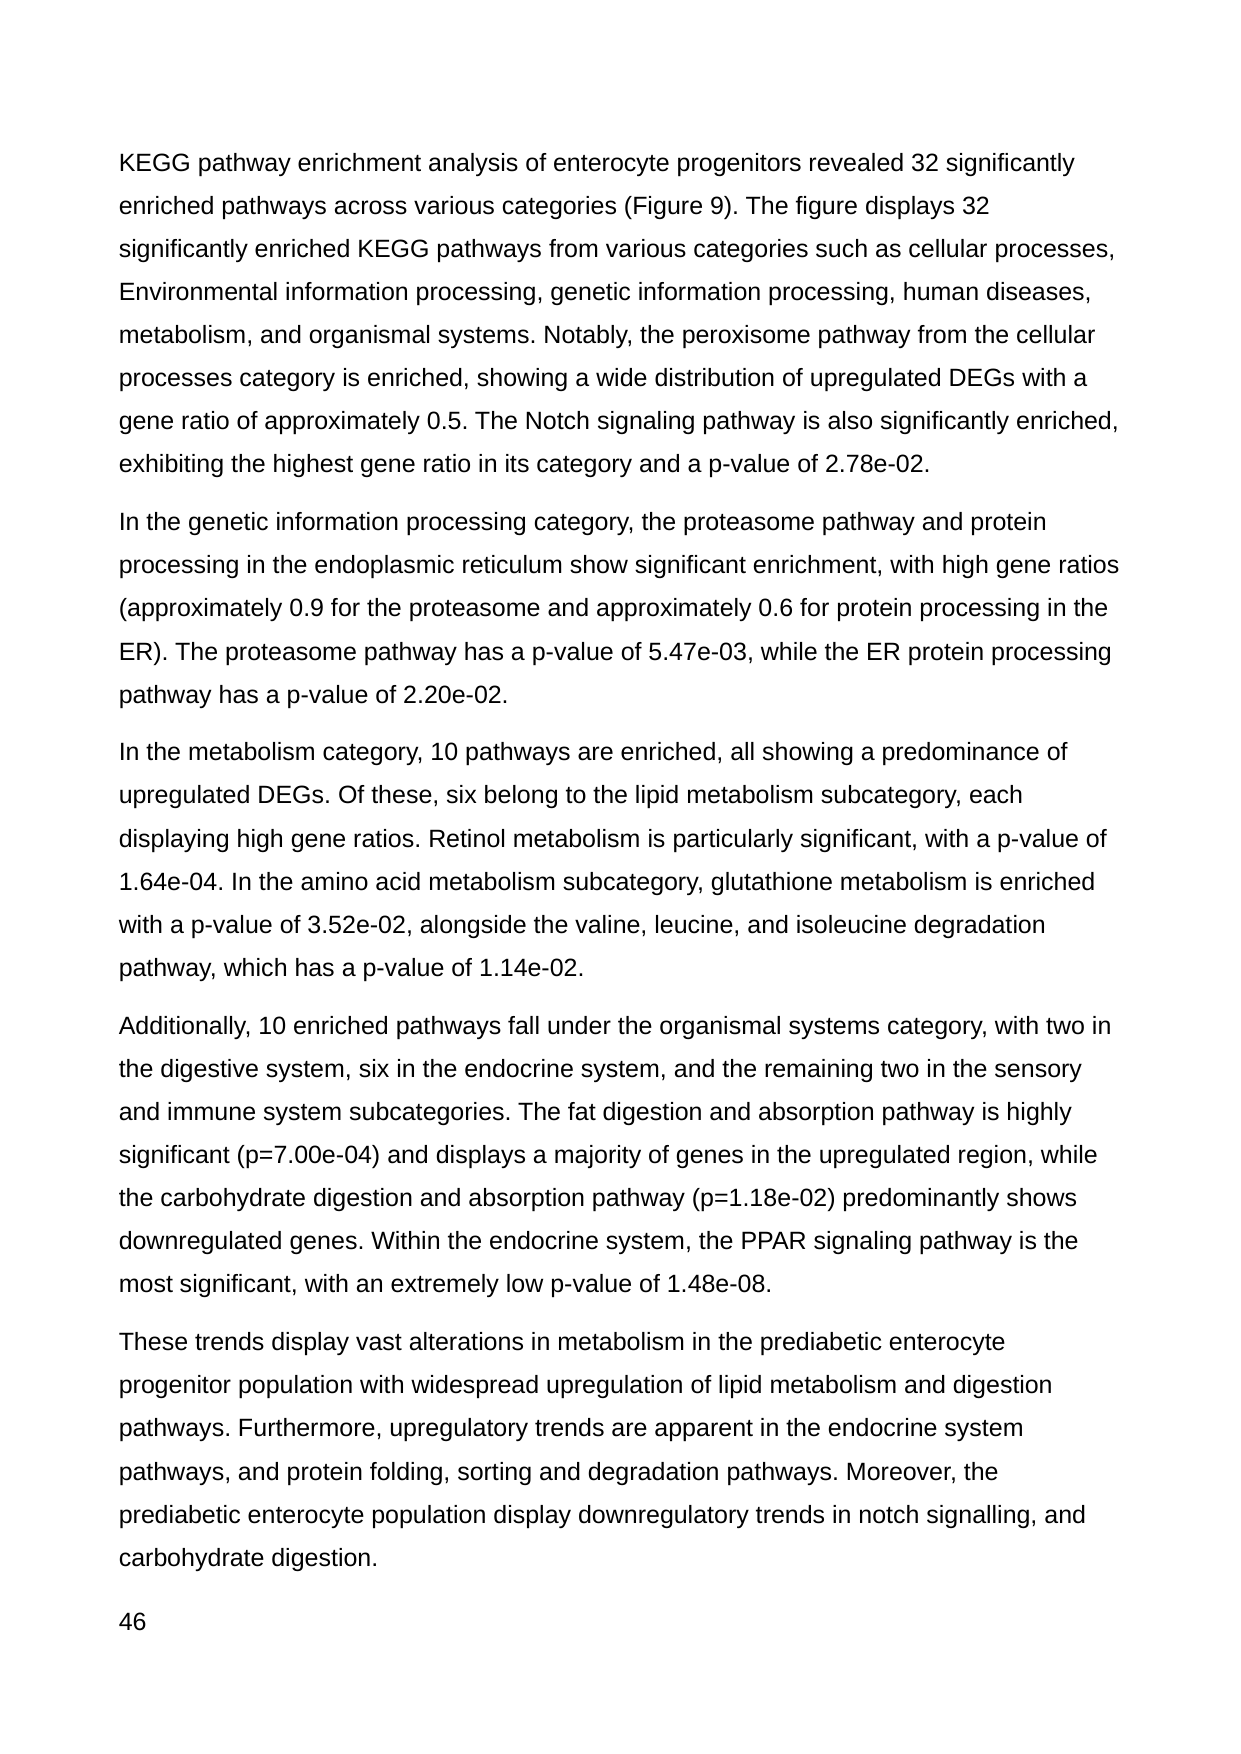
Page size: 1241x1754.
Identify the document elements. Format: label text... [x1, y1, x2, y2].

text In the genetic information processing category, the proteasome pathway and protein processing in the endoplasmic reticulum show significant enrichment, with high gene ratios (approximately 0.9 for the proteasome and approximately 0.6 for protein processing in the ER). The proteasome pathway has a p-value of 5.47e-03, while the ER protein processing pathway has a p-value of 2.20e-02. [118, 507, 1122, 708]
text KEGG pathway enrichment analysis of enterocyte progenitors revealed 32 significantly enriched pathways across various categories (Figure 9). The figure displays 32 significantly enriched KEGG pathways from various categories such as cellular processes, Environmental information processing, genetic information processing, human diseases, metabolism, and organismal systems. Notably, the peroxisome pathway from the cellular processes category is enriched, showing a wide distribution of upregulated DEGs with a gene ratio of approximately 0.5. The Notch signaling pathway is also significantly enriched, exhibiting the highest gene ratio in its category and a p-value of 2.78e-02. [118, 148, 1122, 478]
text These trends display vast alterations in metabolism in the prediabetic enterocyte progenitor population with widespread upregulation of lipid metabolism and digestion pathways. Furthermore, upregulatory trends are apparent in the endocrine system pathways, and protein folding, sorting and degradation pathways. Moreover, the prediabetic enterocyte population display downregulatory trends in notch signalling, and carbohydrate digestion. [118, 1327, 1122, 1572]
text In the metabolism category, 10 pathways are enriched, all showing a predominance of upregulated DEGs. Of these, six belong to the lipid metabolism subcategory, each displaying high gene ratios. Retinol metabolism is particularly significant, with a p-value of 1.64e-04. In the amino acid metabolism subcategory, glutathione metabolism is enriched with a p-value of 3.52e-02, alongside the valine, leucine, and isoleucine degradation pathway, which has a p-value of 1.14e-02. [118, 737, 1122, 982]
text Additionally, 10 enriched pathways fall under the organismal systems category, with two in the digestive system, six in the endocrine system, and the remaining two in the sensory and immune system subcategories. The fat digestion and absorption pathway is highly significant (p=7.00e-04) and displays a majority of genes in the upregulated region, while the carbohydrate digestion and absorption pathway (p=1.18e-02) predominantly shows downregulated genes. Within the endocrine system, the PPAR signaling pathway is the most significant, with an extremely low p-value of 1.48e-08. [118, 1011, 1122, 1298]
